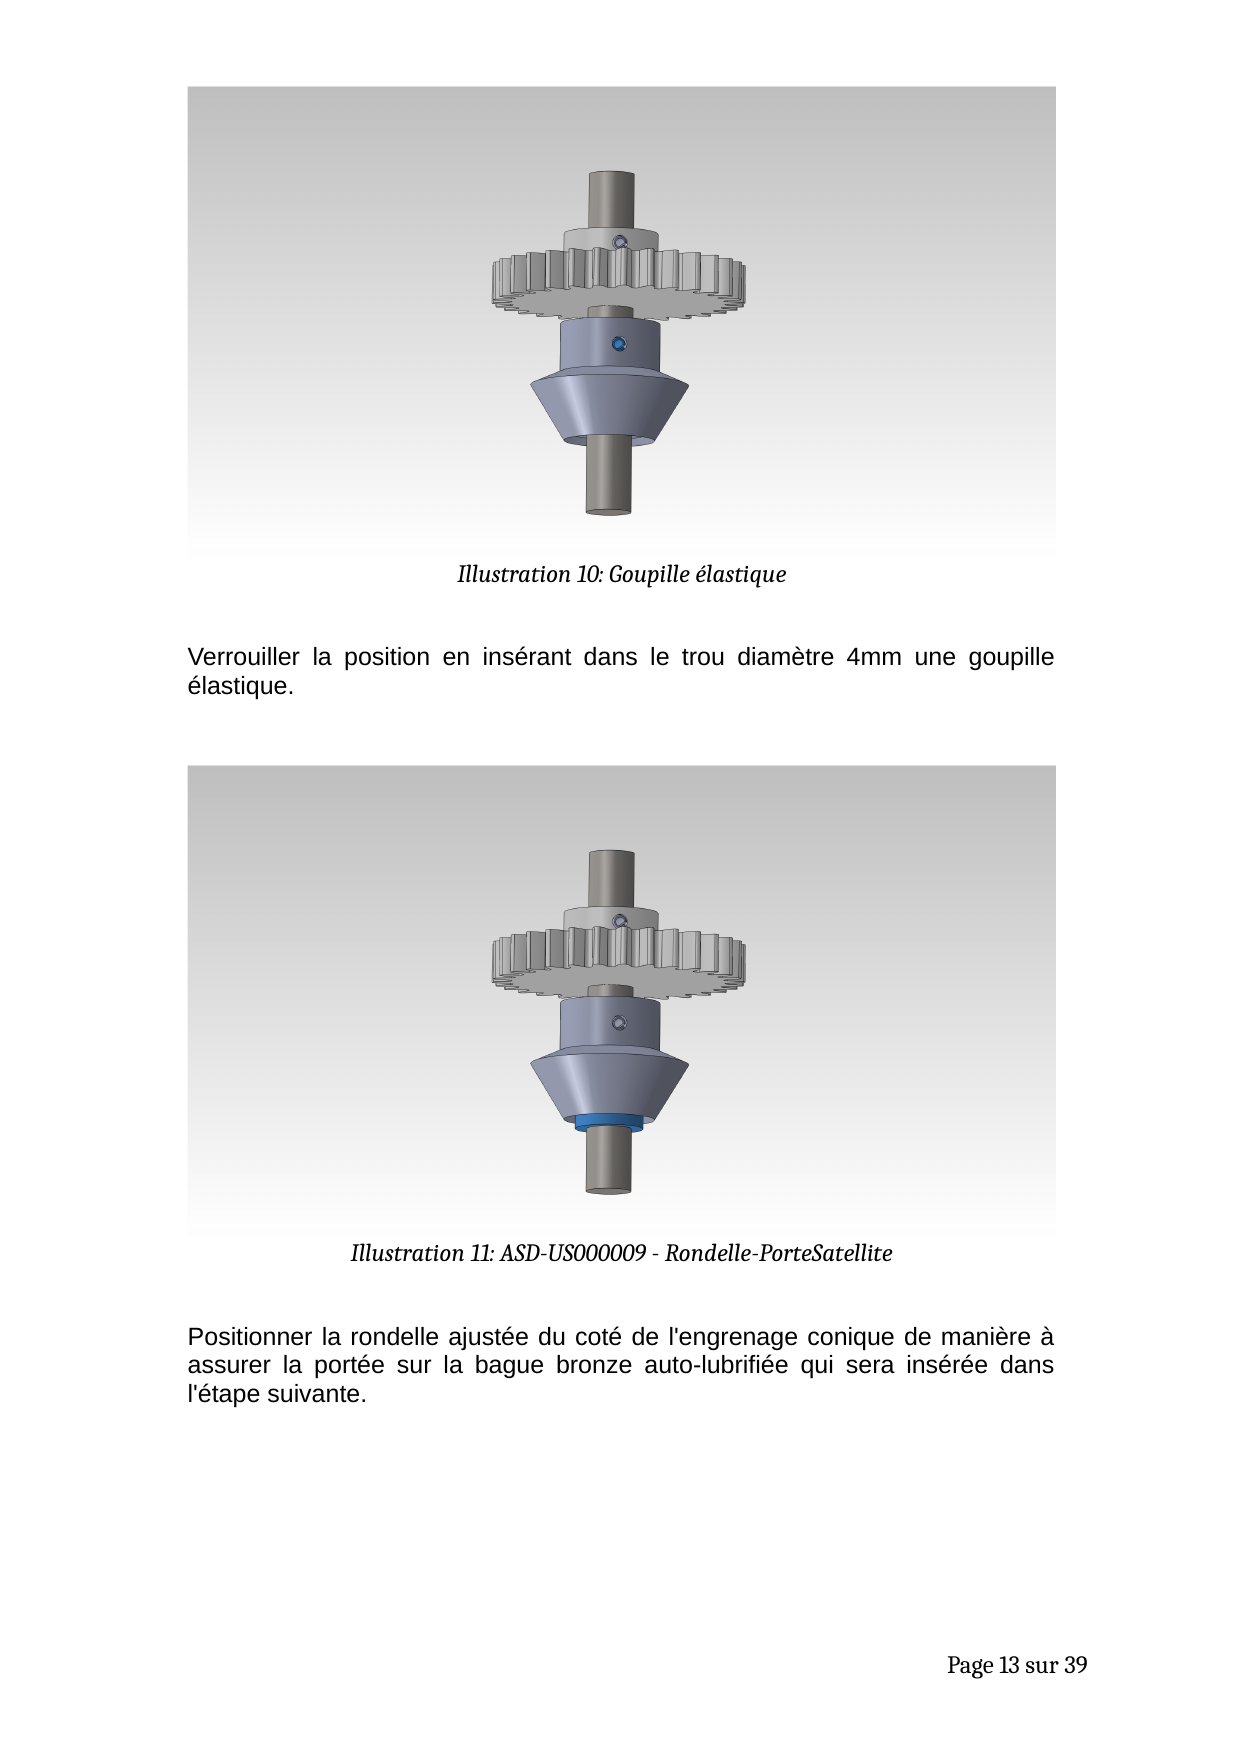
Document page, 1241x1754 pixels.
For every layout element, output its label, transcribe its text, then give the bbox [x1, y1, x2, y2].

text Verrouiller la position en insérant dans le trou diamètre 4mm une goupille élastique. [187, 642, 1056, 699]
picture [187, 765, 1056, 1239]
text Positionner la rondelle ajustée du coté de l'engrenage conique de manière à assurer la portée sur la bague bronze auto-lubrifiée qui sera insérée dans l'étape suivante. [187, 1321, 1056, 1408]
text Illustration 11: ASD-US000009 - Rondelle-PorteSatellite [187, 1239, 1056, 1268]
text Illustration 10: Goupille élastique [187, 560, 1056, 588]
picture [187, 86, 1056, 560]
